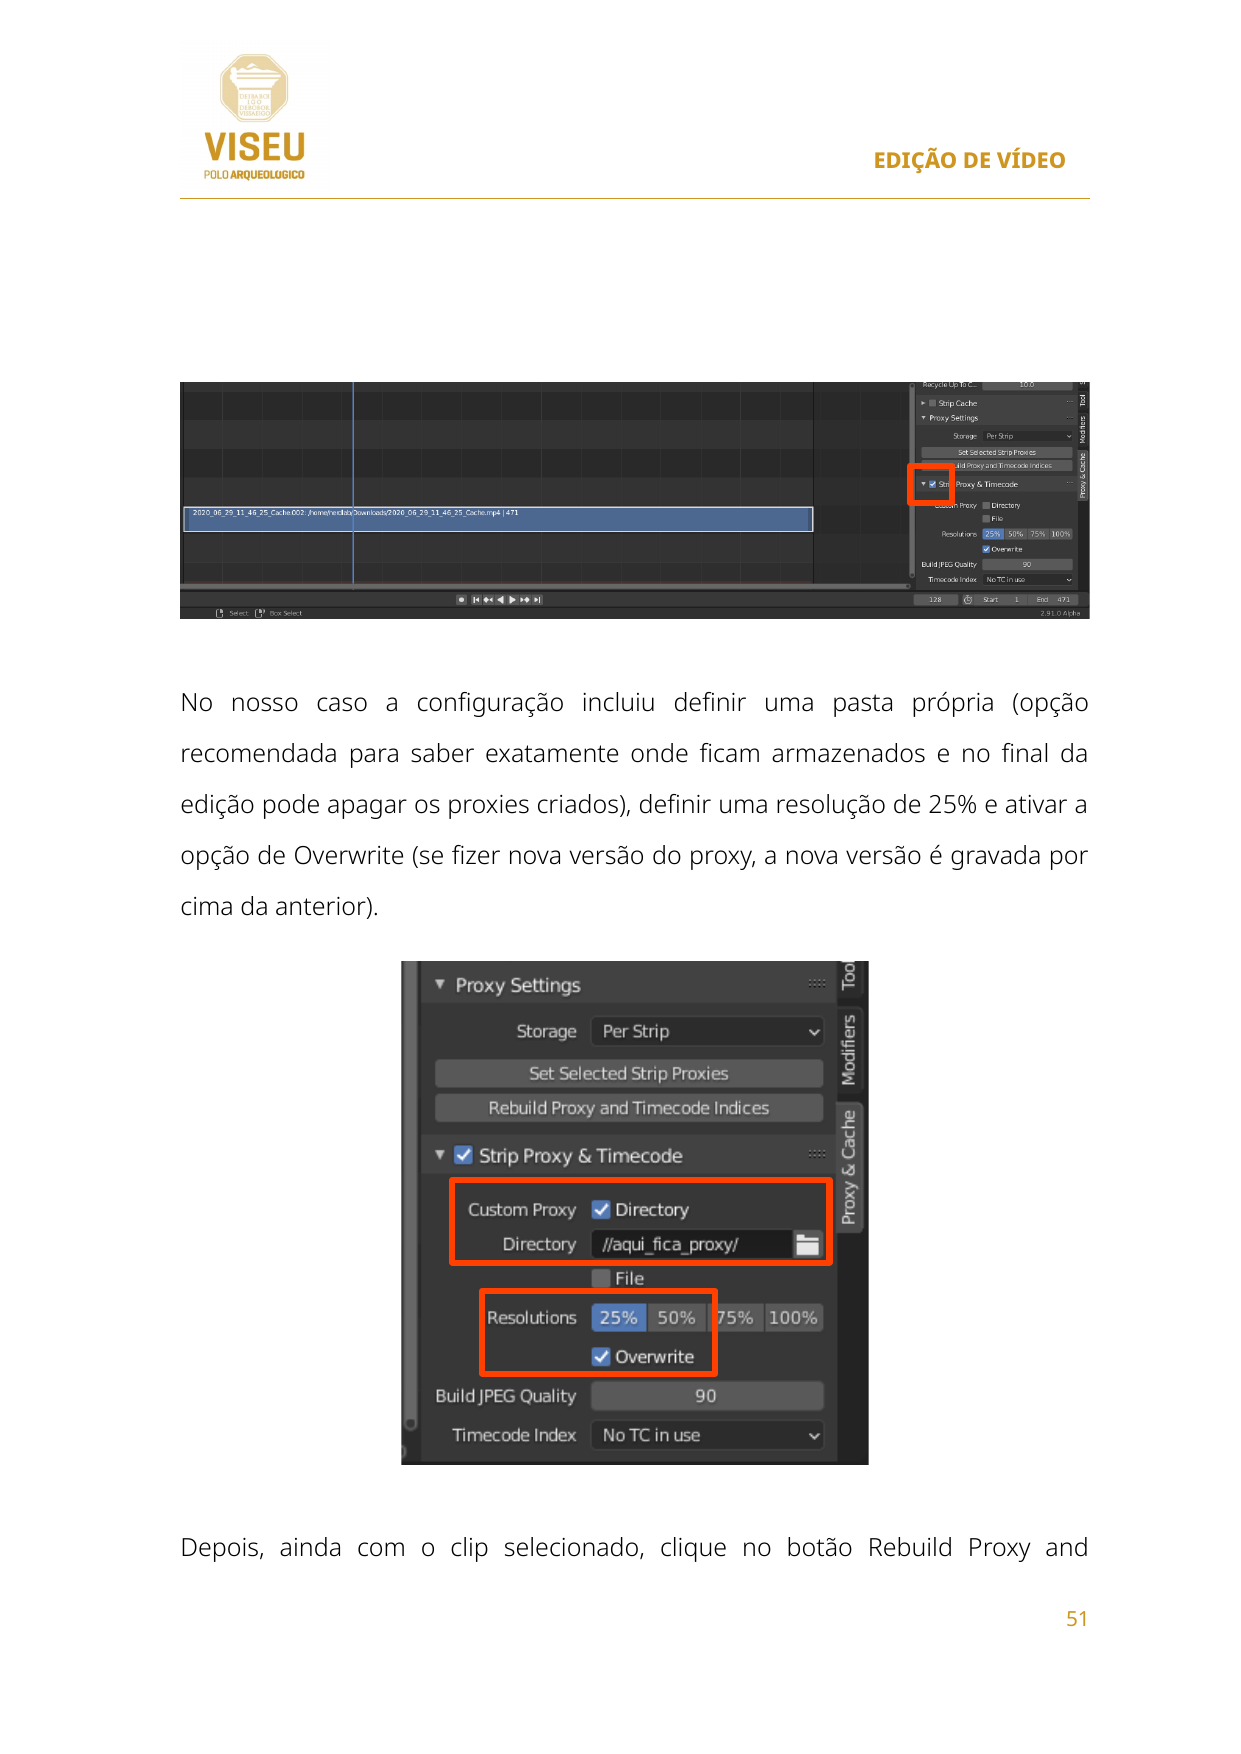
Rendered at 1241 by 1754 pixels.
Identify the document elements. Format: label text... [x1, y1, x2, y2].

text Depois, ainda com o clip selecionado, clique no botão Rebuild Proxy and [180, 1530, 1090, 1564]
text No nosso caso a configuração incluiu definir uma pasta própria (opção recomendada para saber exatamente onde ficam armazenados e no final da edição pode apagar os proxies criados), definir uma resolução de 25% e ativar a opção de Overwrite (se fizer nova versão do proxy, a nova versão é gravada por cima da anterior). [180, 684, 1090, 923]
picture [401, 961, 869, 1465]
picture [180, 382, 1090, 619]
